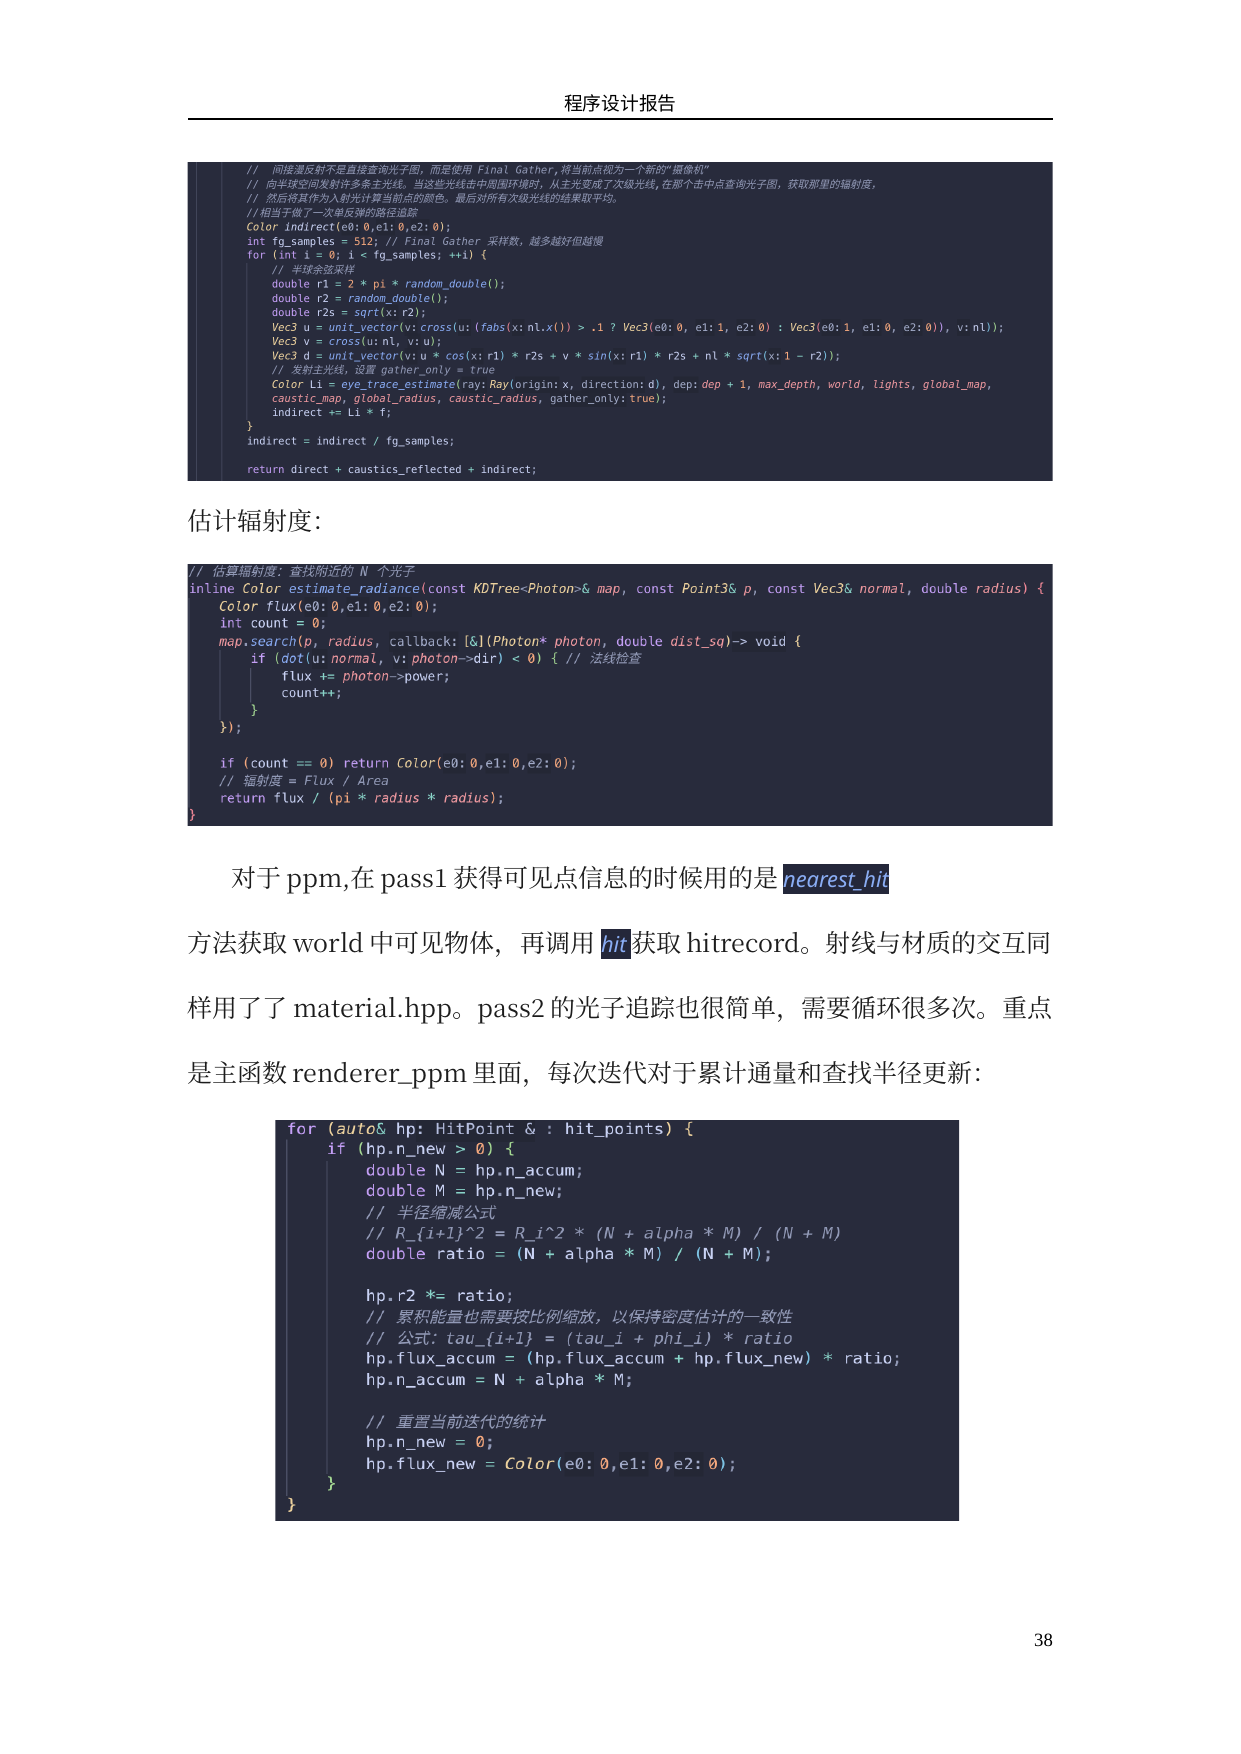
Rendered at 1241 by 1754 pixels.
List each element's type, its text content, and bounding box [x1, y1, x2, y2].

text 方法获取world中可见物体，再调用hit获取hitrecord。射线与材质的交互同样用了了material.hpp。pass2的光子追踪也很简单，需要循环很多次。重点是主函数renderer_ppm里面，每次迭代对于累计通量和查找半径更新： [187, 909, 1053, 1104]
picture [275, 1120, 960, 1521]
text [187, 552, 1053, 564]
text 对于ppm,在pass1获得可见点信息的时候用的是nearest_hit [187, 826, 1053, 909]
picture [187, 162, 1053, 481]
text 估计辐射度： [187, 481, 1053, 552]
picture [187, 564, 1053, 826]
